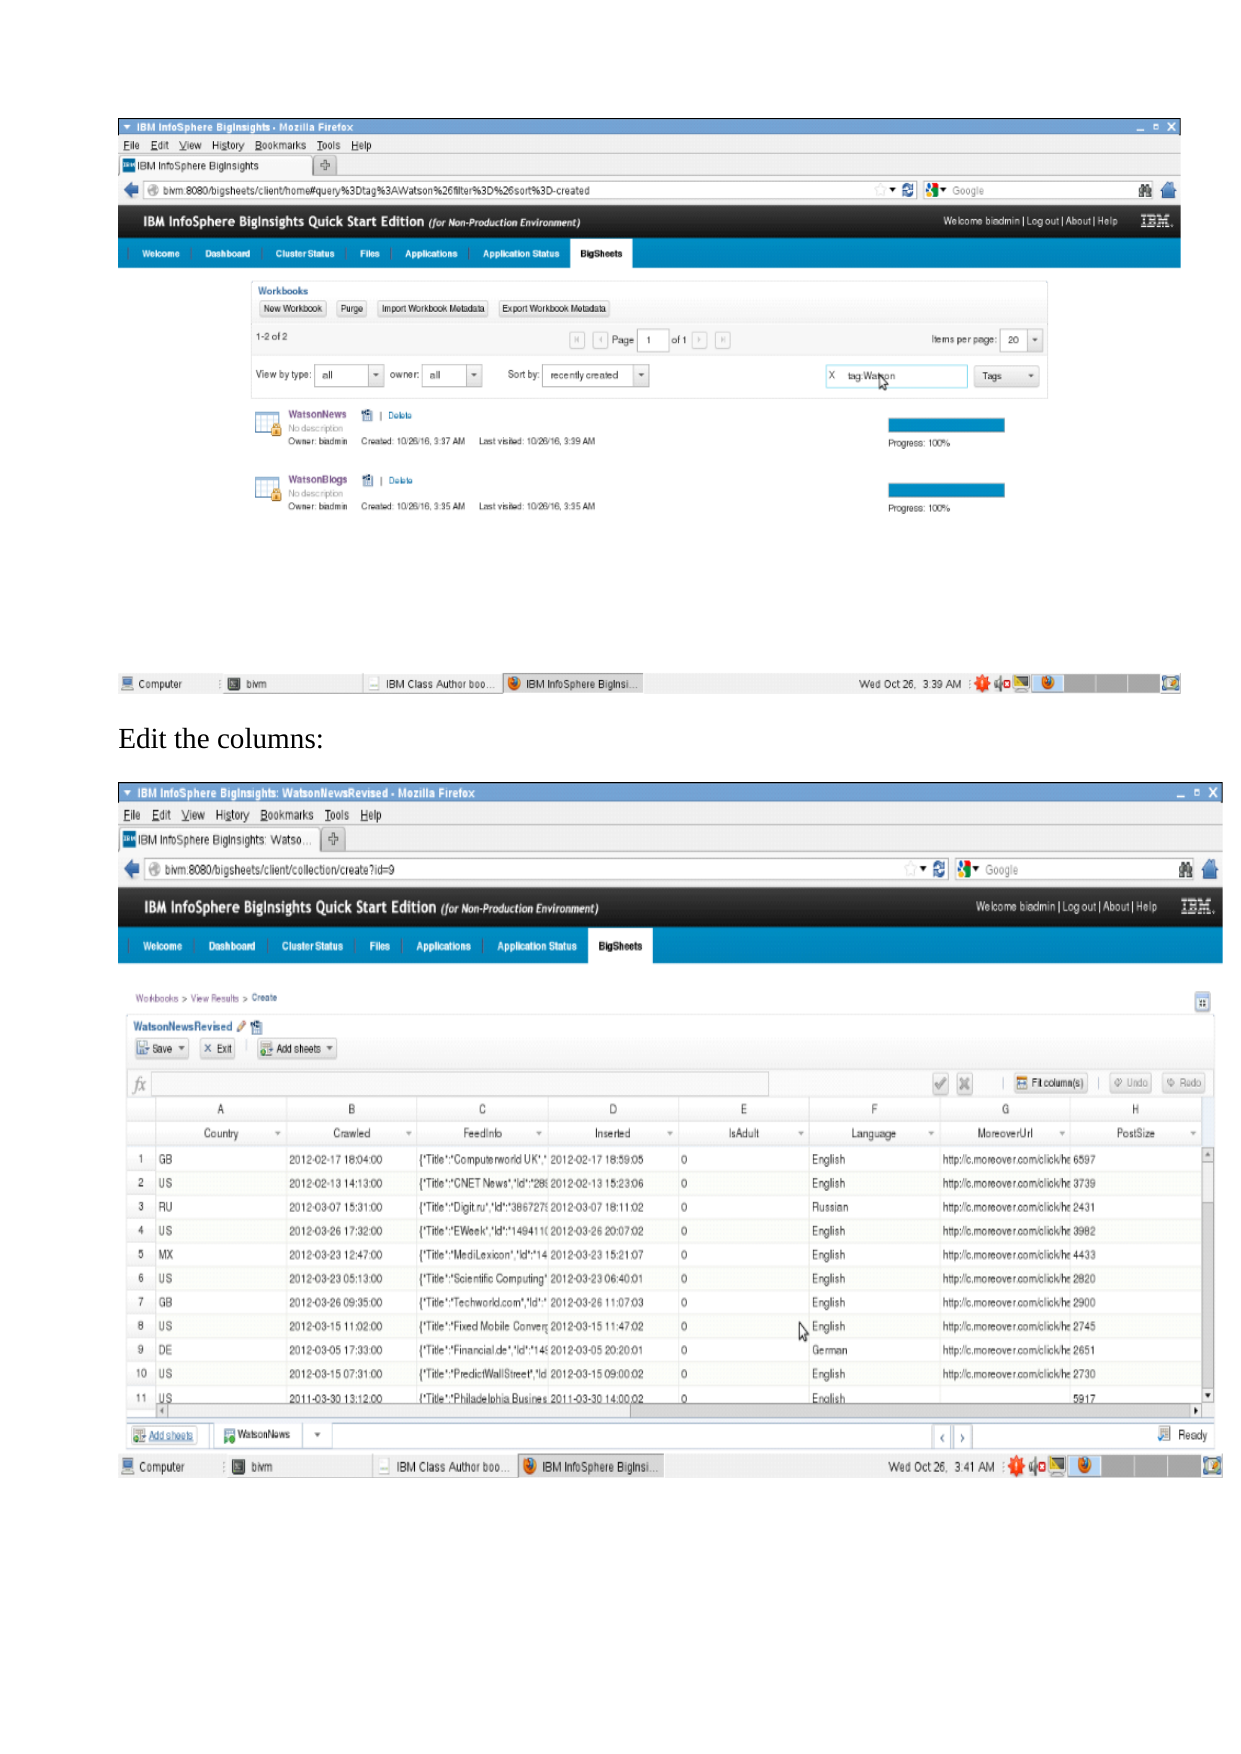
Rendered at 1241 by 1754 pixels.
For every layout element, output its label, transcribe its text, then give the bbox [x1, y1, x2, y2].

text Edit the columns: [118, 721, 1122, 755]
